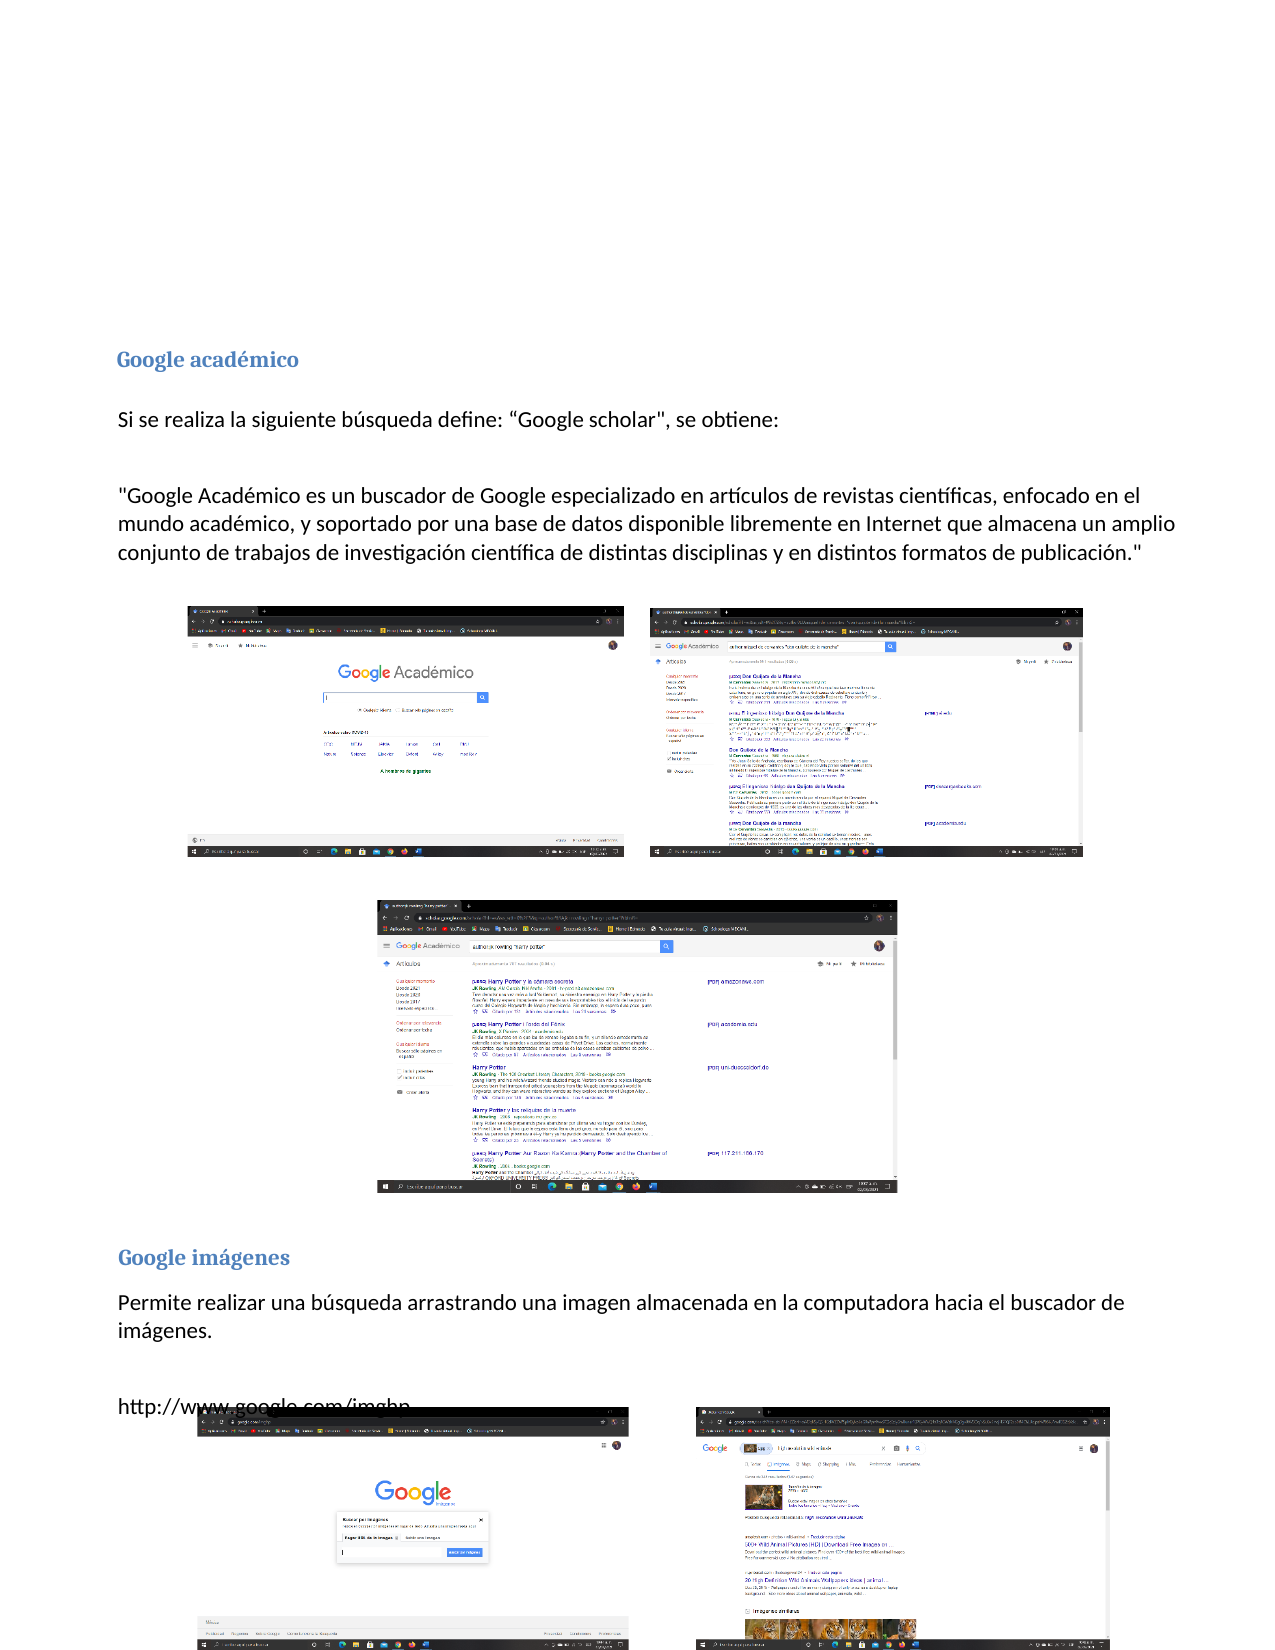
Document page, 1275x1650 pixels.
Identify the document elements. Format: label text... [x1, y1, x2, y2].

text http://www.google.com/imghp [118, 1392, 1205, 1420]
subtitle Google académico [117, 347, 1205, 373]
text Permite realizar una búsqueda arrastrando una imagen almacenada en la computadora hacia el buscador de imágenes. [118, 1288, 1205, 1344]
text Si se realiza la siguiente búsqueda define: “Google scholar", se obtiene: [118, 405, 1205, 433]
text Google imágenes [118, 1244, 1205, 1271]
text "Google Académico es un buscador de Google especializado en artículos de revistas científicas, enfocado en el mundo académico, y soportado por una base de datos disponible libremente en Internet que almacena un amplio conjunto de trabajos de investigación científica de distintas disciplinas y en distintos formatos de publicación." [118, 481, 1205, 566]
